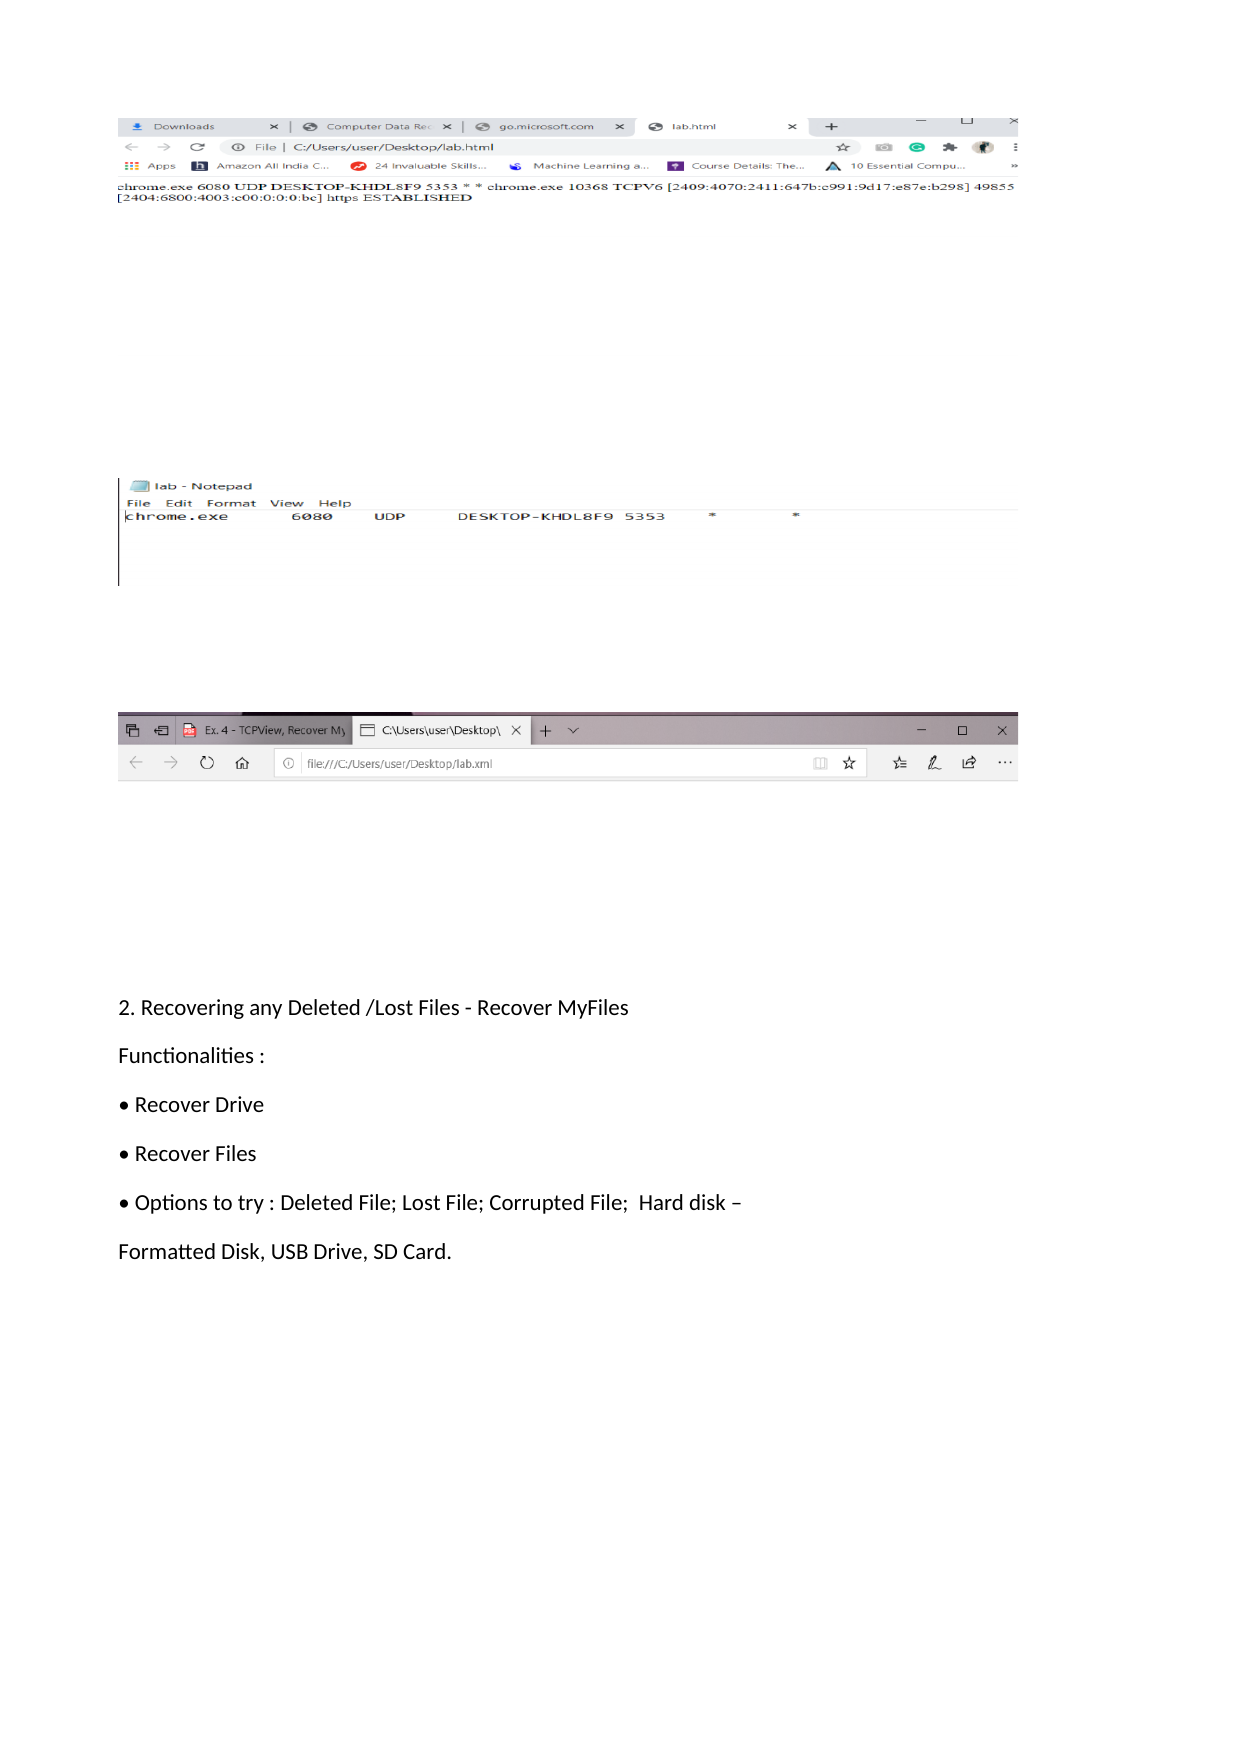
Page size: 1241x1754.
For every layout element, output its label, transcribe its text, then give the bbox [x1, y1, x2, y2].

text • Recover Drive [118, 1090, 1122, 1118]
text Functionalities : [118, 1041, 1122, 1069]
text Formatted Disk, USB Drive, SD Card. [118, 1237, 1122, 1265]
text • Recover Files [118, 1139, 1122, 1167]
text • Options to try : Deleted File; Lost File; Corrupted File; Hard disk – [118, 1188, 1122, 1216]
text 2. Recovering any Deleted /Lost Files - Recover MyFiles [118, 993, 1122, 1021]
